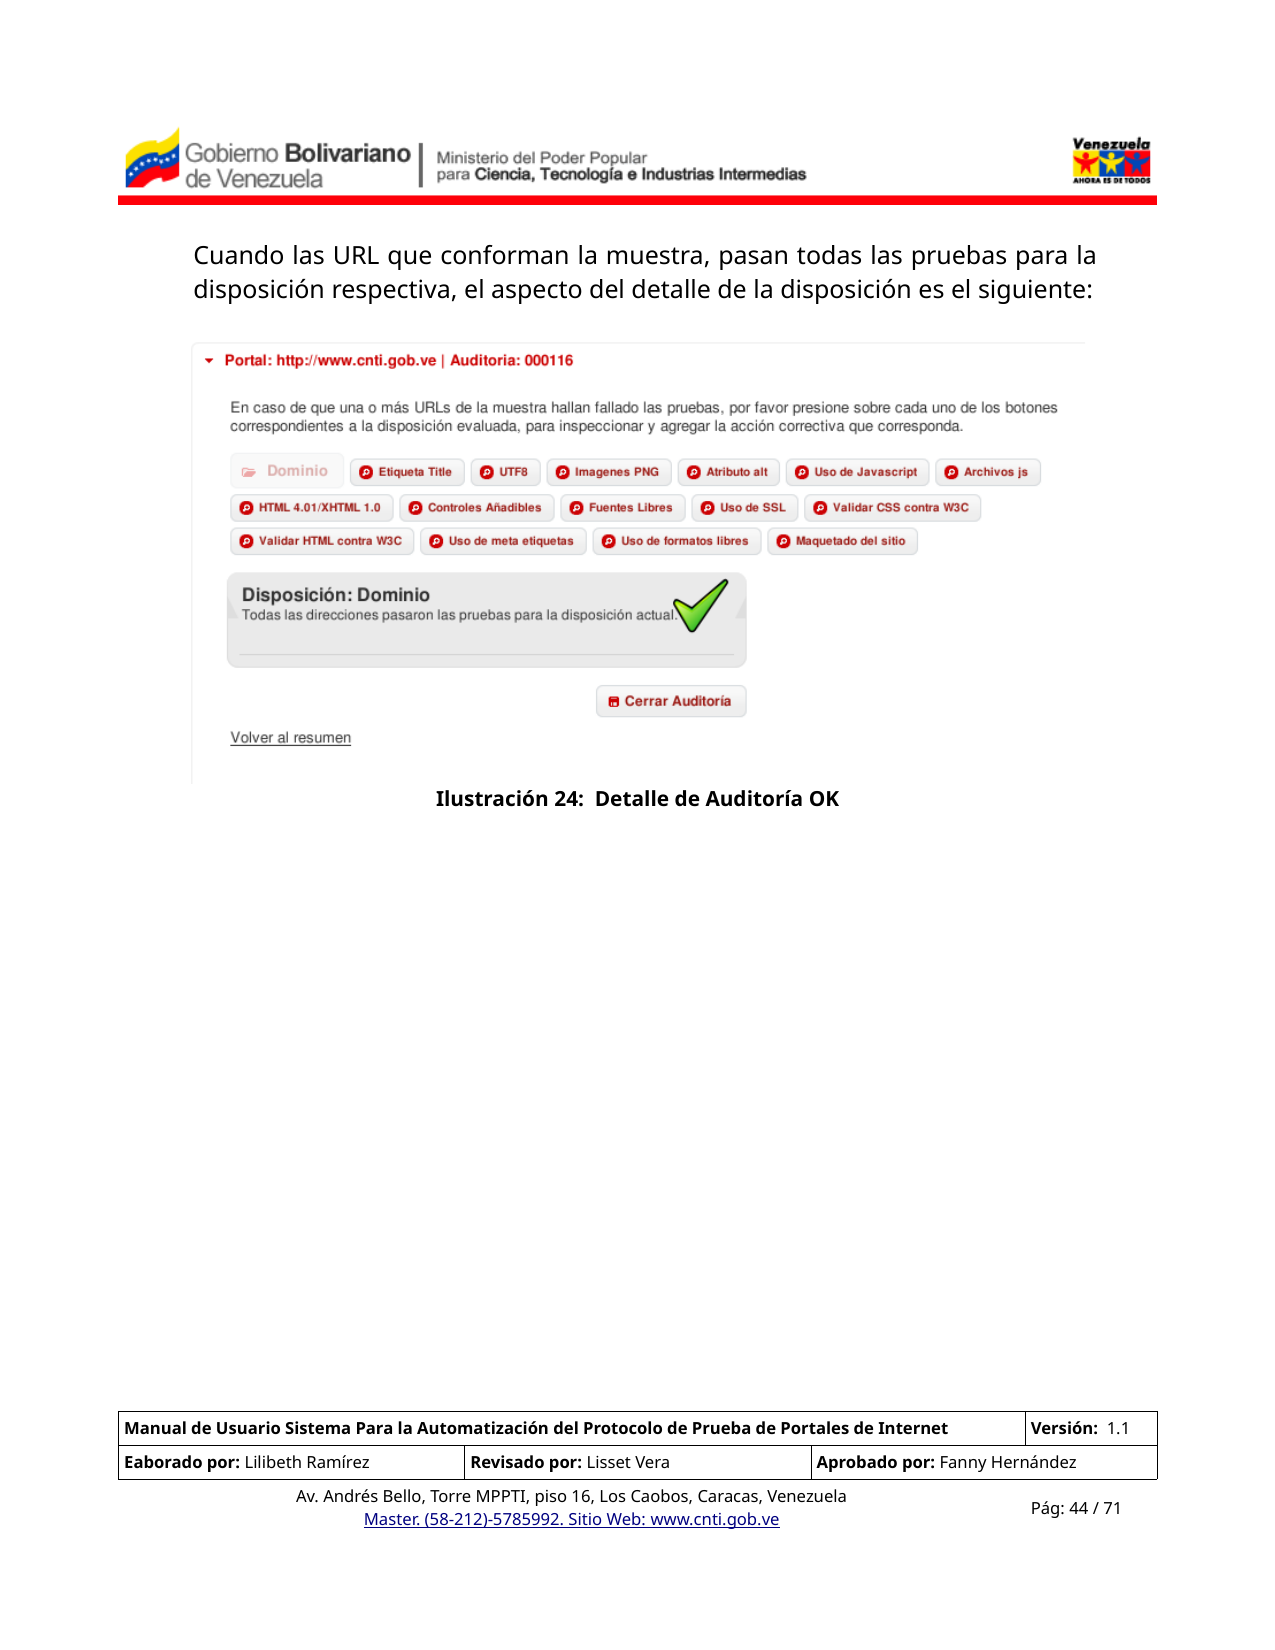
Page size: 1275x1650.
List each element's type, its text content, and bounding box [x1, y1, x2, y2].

list Cuando las URL que conforman la muestra, pasan todas las pruebas para la disposición respectiva, el aspecto del detalle de la disposición es el siguiente: [156, 238, 1098, 306]
picture [118, 119, 1157, 205]
list Ilustración 24: Detalle de Auditoría OK [190, 784, 1085, 812]
picture [189, 339, 1086, 784]
